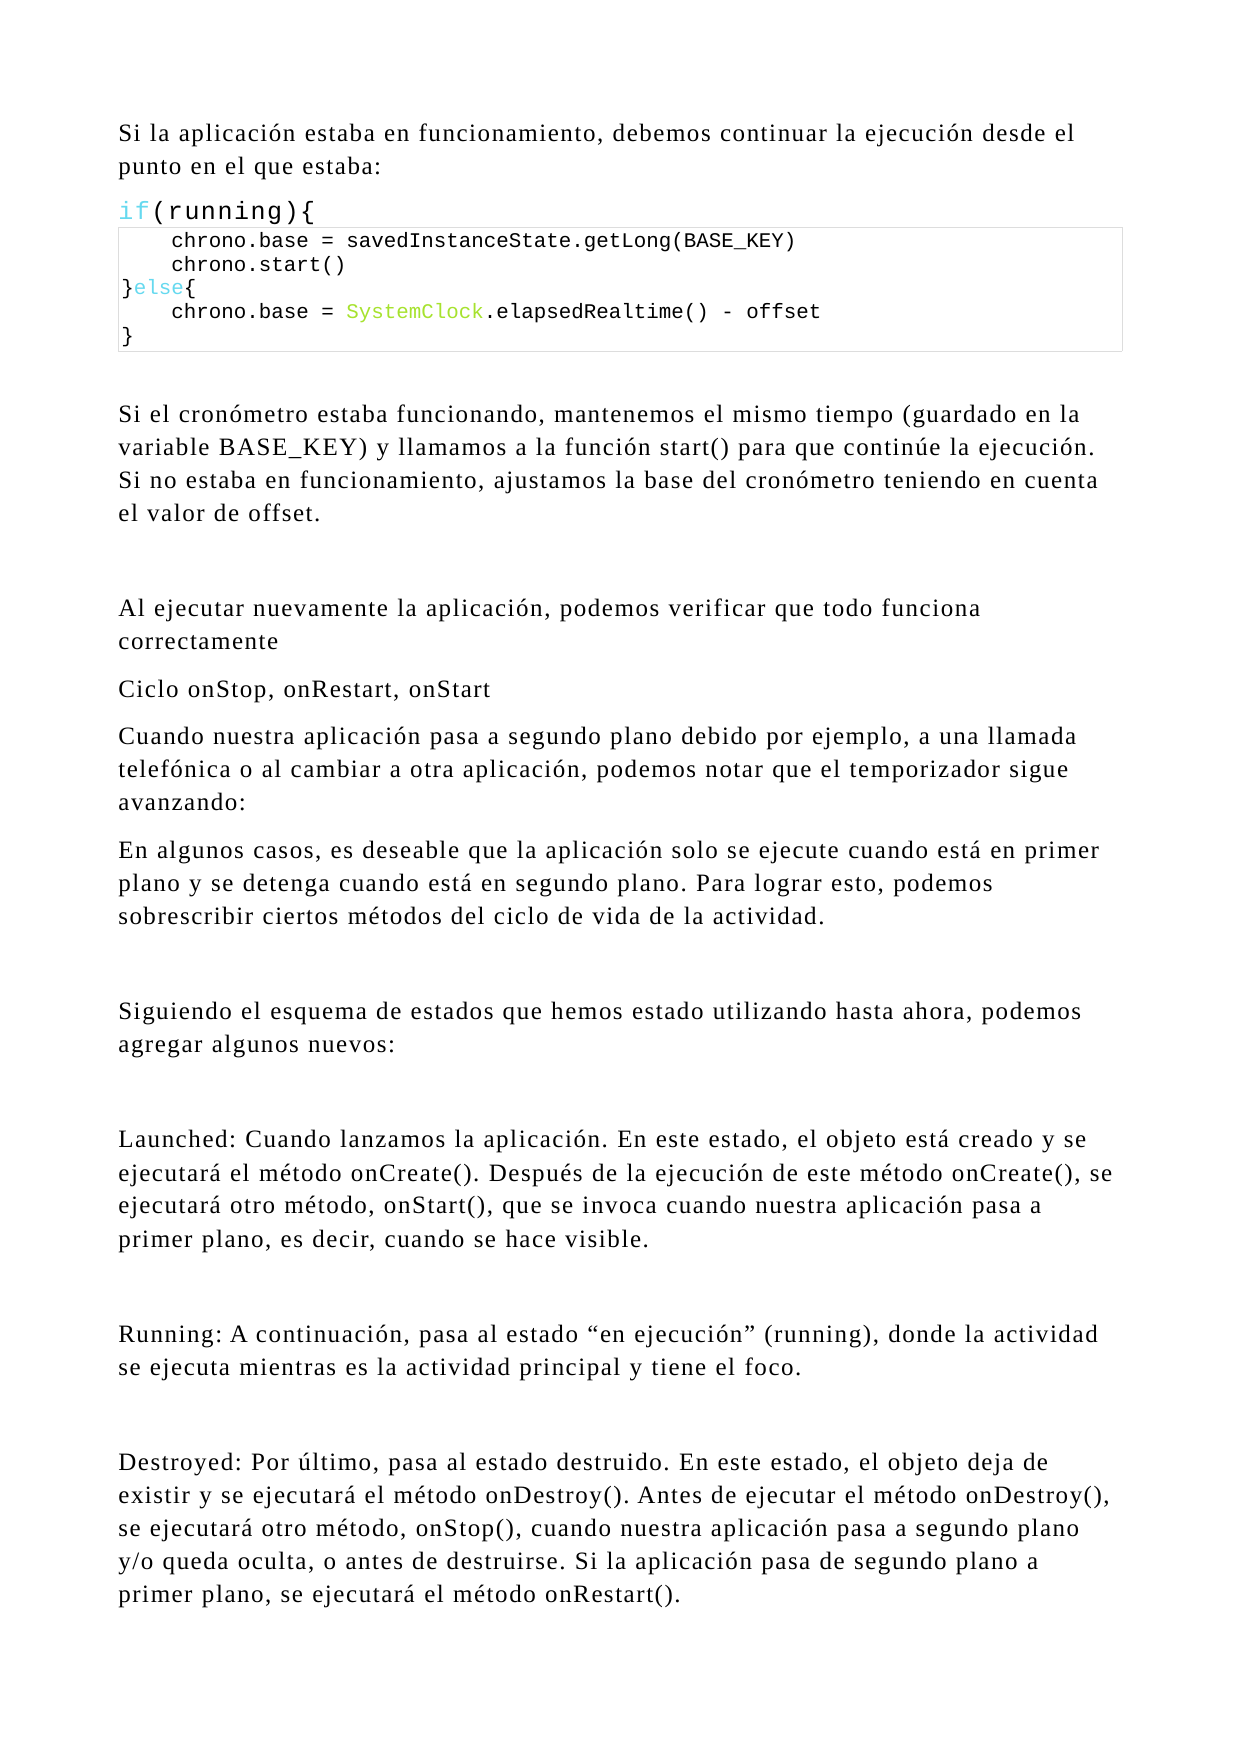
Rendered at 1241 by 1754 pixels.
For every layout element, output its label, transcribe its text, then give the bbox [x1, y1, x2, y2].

text Si el cronómetro estaba funcionando, mantenemos el mismo tiempo (guardado en la variable BASE_KEY) y llamamos a la función start() para que continúe la ejecución. Si no estaba en funcionamiento, ajustamos la base del cronómetro teniendo en cuenta el valor de offset. [118, 399, 1122, 527]
text if(running){ [118, 199, 1122, 227]
text }else{ [119, 274, 1122, 298]
text Running: A continuación, pasa al estado “en ejecución” (running), donde la actividad se ejecuta mientras es la actividad principal y tiene el foco. [118, 1319, 1122, 1381]
text Si la aplicación estaba en funcionamiento, debemos continuar la ejecución desde el punto en el que estaba: [118, 118, 1122, 180]
text En algunos casos, es deseable que la aplicación solo se ejecute cuando está en primer plano y se detenga cuando está en segundo plano. Para lograr esto, podemos sobrescribir ciertos métodos del ciclo de vida de la actividad. [118, 835, 1122, 930]
text Launched: Cuando lanzamos la aplicación. En este estado, el objeto está creado y se ejecutará el método onCreate(). Después de la ejecución de este método onCreate(), se ejecutará otro método, onStart(), que se invoca cuando nuestra aplicación pasa a primer plano, es decir, cuando se hace visible. [118, 1124, 1122, 1252]
text chrono.base = SystemClock.elapsedRealtime() - offset [119, 298, 1122, 322]
text } [119, 322, 1122, 351]
text Siguiendo el esquema de estados que hemos estado utilizando hasta ahora, podemos agregar algunos nuevos: [118, 996, 1122, 1058]
text Cuando nuestra aplicación pasa a segundo plano debido por ejemplo, a una llamada telefónica o al cambiar a otra aplicación, podemos notar que el temporizador sigue avanzando: [118, 721, 1122, 816]
text Al ejecutar nuevamente la aplicación, podemos verificar que todo funciona correctamente [118, 593, 1122, 655]
text chrono.base = savedInstanceState.getLong(BASE_KEY) [119, 228, 1122, 251]
text Destroyed: Por último, pasa al estado destruido. En este estado, el objeto deja de existir y se ejecutará el método onDestroy(). Antes de ejecutar el método onDestroy(), se ejecutará otro método, onStop(), cuando nuestra aplicación pasa a segundo plano y/o queda oculta, o antes de destruirse. Si la aplicación pasa de segundo plano a primer plano, se ejecutará el método onRestart(). [118, 1447, 1122, 1608]
text chrono.start() [119, 251, 1122, 274]
text Ciclo onStop, onRestart, onStart [118, 674, 1122, 703]
